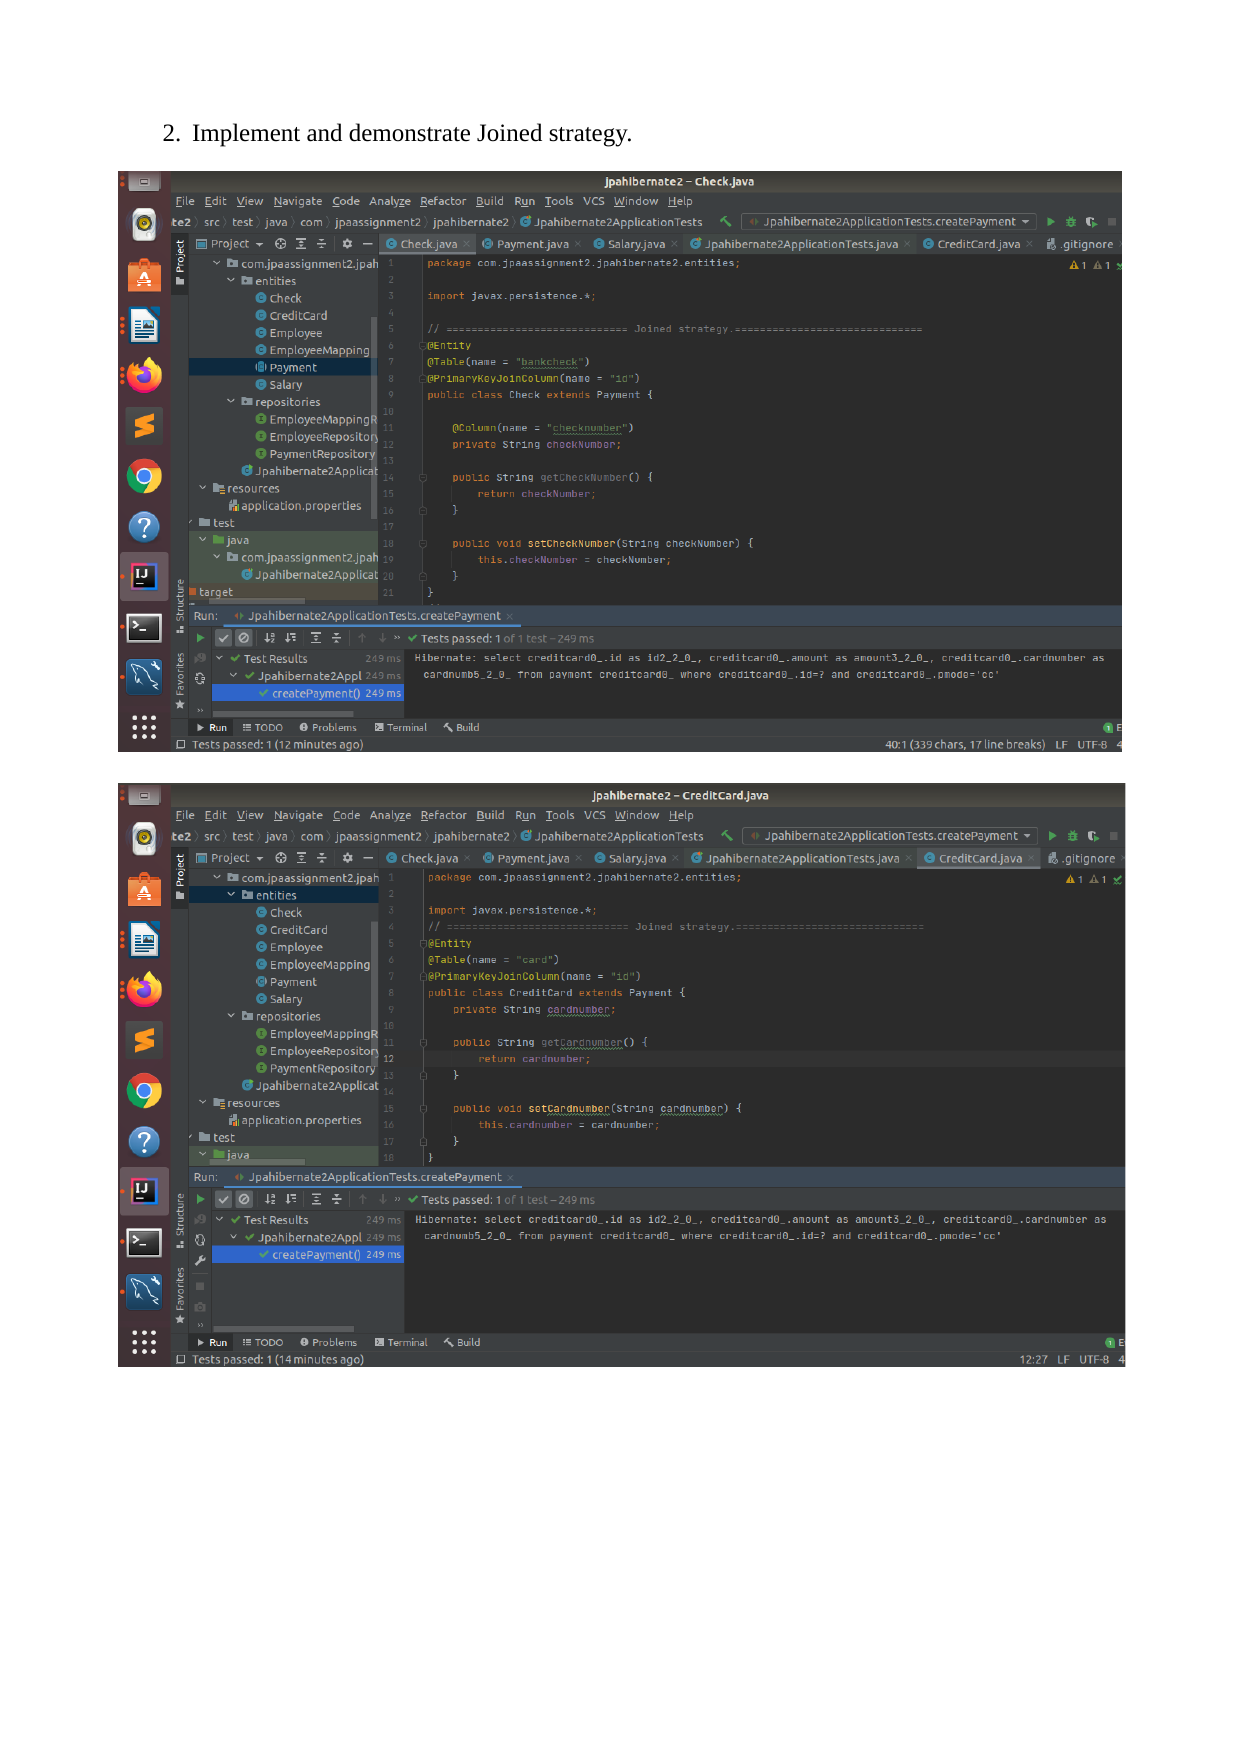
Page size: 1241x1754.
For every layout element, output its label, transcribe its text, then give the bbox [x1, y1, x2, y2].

picture [118, 783, 1126, 1367]
picture [118, 171, 1122, 752]
list Implement and demonstrate Joined strategy. [162, 118, 1122, 147]
